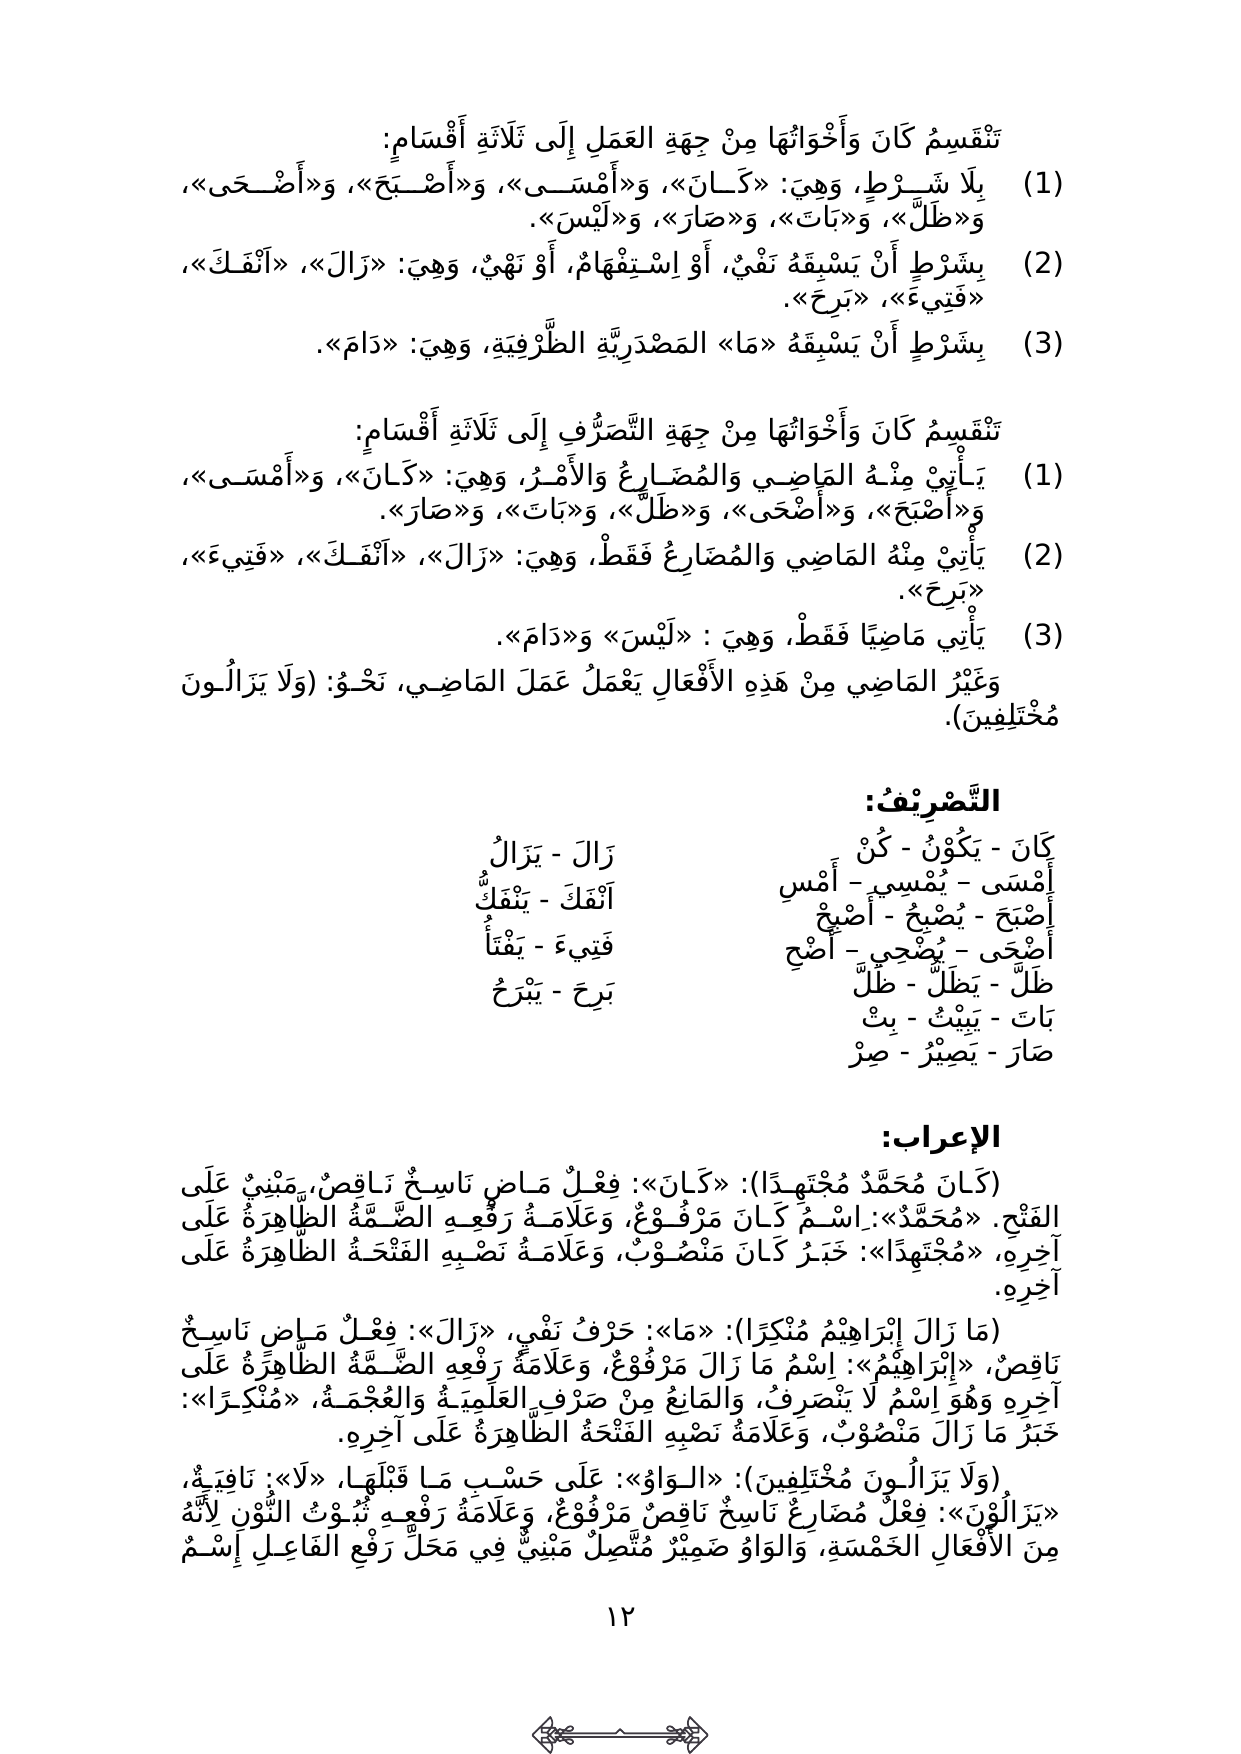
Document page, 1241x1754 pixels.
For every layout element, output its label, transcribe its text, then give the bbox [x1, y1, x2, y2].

text الإعراب: [180, 1120, 1060, 1154]
text (وَلَا يَزَالُونَ مُخْتَلِفِينَ): «الوَاوُ»: عَلَى حَسْبِ مَا قَبْلَهَا، «لَا»: نَافِيَةٌ، «يَزَالُوْنَ»: فِعْلٌ مُضَارِعٌ نَاسِخٌ نَاقِصٌ مَرْفُوْعٌ، وَعَلَامَةُ رَفْعِهِ ثُبُوْتُ النُّوْنِ لِأَنَّهُ مِنَ الأَفْعَالِ الخَمْسَةِ، وَالوَاوُ ضَمِيْرٌ مُتَّصِلٌ مَبْنِيٌّ فِي مَحَلِّ رَفْعِ الفَاعِلِ إِسْمٌ لَا يَزَالُ، «مُخْتَلِفِينَ»: خَبَرُ لَايَزَالُ مَنْصُوْبٌ، وَعَلَامَةُ نَصْبِهِ اليَاءُ، المَكْسُوْرُ مَا قَبْلَهَا المَفْتُوْحُ مَابَعْدَهَا نِيَابَةً عَنِ الفَتْحَةِ، وَالنُّوْنُ عِوَضٌ عَنِ التَّنْوِيْنِ فِي الإِسْمِ المُفْرَدِ «مُخَتَلِفٌ». [180, 1461, 1060, 1563]
text وَغَيْرُ المَاضِي مِنْ هَذِهِ الأَفْعَالِ يَعْمَلُ عَمَلَ المَاضِي، نَحْوُ: ﴿وَلَا يَزَالُونَ مُخْتَلِفِينَ﴾. [180, 664, 1060, 732]
text تَنْقَسِمُ كَانَ وَأَخْوَاتُهَا مِنْ جِهَةِ التَّصَرُّفِ إِلَى ثَلَاثَةِ أَقْسَامٍ: [180, 413, 1060, 447]
text (مَا زَالَ إِبْرَاهِيْمُ مُنْكِرًا): «مَا»: حَرْفُ نَفْيٍ، «زَالَ»: فِعْلٌ مَاضٍ نَاسِخٌ نَاقِصٌ، «إِبْرَاهِيْمُ»: اِسْمُ مَا زَالَ مَرْفُوْعٌ، وَعَلَامَةُ رَفْعِهِ الضَّمَّةُ الظَّاهِرَةُ عَلَى آخِرِهِ وَهُوَ اِسْمُ لَا يَنْصَرِفُ، وَالمَانِعُ مِنْ صَرْفِ العَلَمِيَةُ وَالعُجْمَةُ، «مُنْكِرًا»: خَبَرُ مَا زَالَ مَنْصُوْبٌ، وَعَلَامَةُ نَصْبِهِ الفَتْحَةُ الظَّاهِرَةُ عَلَى آخِرِهِ. [180, 1314, 1060, 1449]
picture [531, 1716, 709, 1754]
table_header كَانَ - يَكُوْنُ - كُنْ أَمْسَى – يُمْسِي – أَمْسِ أَصْبَحَ - يُصْبِحُ - أَصْبِحْ أَضْحَى – يُضْحِي – أَضْحِ ظَلَّ - يَظَلُّ - ظَلَّ بَاتَ - يَبِيْتُ - بِتْ صَارَ - يَصِيْرُ - صِرْ [620, 825, 1060, 1074]
text (كَانَ مُحَمَّدٌ مُجْتَهِدًا): «كَانَ»: فِعْلٌ مَاضٍ نَاسِخٌ نَاقِصٌ، مَبْنِيٌ عَلَى الفَتْحِ. «مُحَمَّدٌ»: ِاسْمُ كَانَ مَرْفُوْعٌ، وَعَلَامَةُ رَفْعِهِ الضَّمَّةُ الظَّاهِرَةُ عَلَى آخِرِهِ، «مُجْتَهِدًا»: خَبَرُ كَانَ مَنْصُوْبٌ، وَعَلَامَةُ نَصْبِهِ الفَتْحَةُ الظَّاهِرَةُ عَلَى آخِرِهِ. [180, 1166, 1060, 1302]
list يَأْتِي مَاضِيًا فَقَطْ، وَهِيَ : «لَيْسَ» وَ«دَامَ». [180, 618, 1023, 652]
table_header زَالَ - يَزَالُ اَنْفَكَ - يَنْفَكُّ فَتِيءَ - يَفْتَأُ بَرِحَ - يَبْرَحُ [180, 825, 620, 1074]
text التَّصْرِيْفُ: [180, 784, 1060, 818]
list بِشَرْطٍ أَنْ يَسْبِقَهُ نَفْيٌ، أَوْ اِسْتِفْهَامٌ، أَوْ نَهْيٌ، وَهِيَ: «زَالَ»، «اَنْفَكَ»، «فَتِيءَ»، «بَرِحَ». [180, 247, 1023, 314]
list بِلَا شَرْطٍ، وَهِيَ: «كَانَ»، وَ«أَمْسَى»، وَ«أَصْبَحَ»، وَ«أَضْحَى»، وَ«ظَلَّ»، وَ«بَاتَ»، وَ«صَارَ»، وَ«لَيْسَ». [180, 167, 1023, 235]
text تَنْقَسِمُ كَانَ وَأَخْوَاتُهَا مِنْ جِهَةِ العَمَلِ إِلَى ثَلَاثَةِ أَقْسَامٍ: [180, 121, 1060, 155]
list يَأْتِيْ مِنْهُ المَاضِي وَالمُضَارِعُ فَقَطْ، وَهِيَ: «زَالَ»، «اَنْفَكَ»، «فَتِيءَ»، «بَرِحَ». [180, 538, 1023, 606]
list بِشَرْطٍ أَنْ يَسْبِقَهُ «مَا» المَصْدَرِيَّةِ الظَّرْفِيَةِ، وَهِيَ: «دَامَ». [180, 326, 1023, 360]
list يَأْتِيْ مِنْهُ المَاضِي وَالمُضَارِعُ وَالأَمْرُ، وَهِيَ: «كَانَ»، وَ«أَمْسَى»، وَ«أَصْبَحَ»، وَ«أَضْحَى»، وَ«ظَلَّ»، وَ«بَاتَ»، وَ«صَارَ». [180, 459, 1023, 527]
